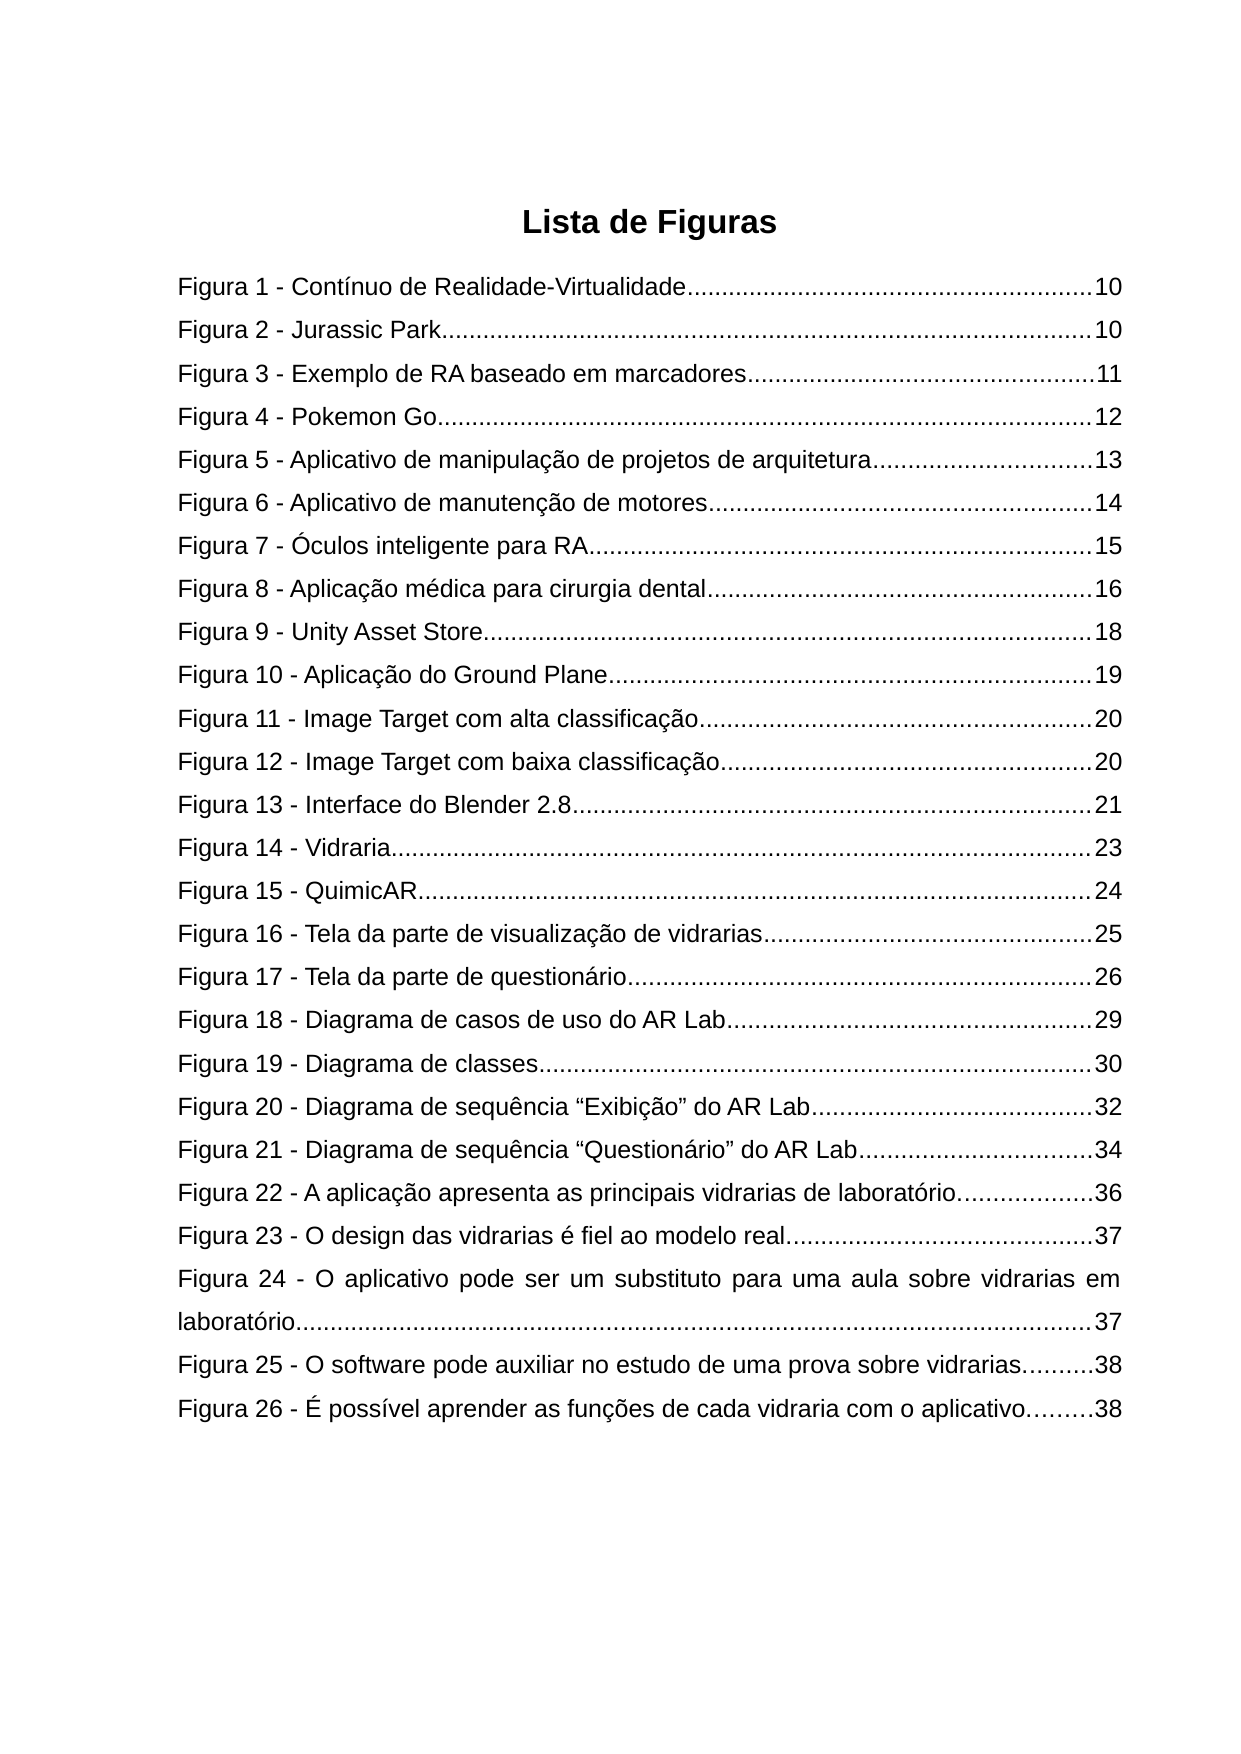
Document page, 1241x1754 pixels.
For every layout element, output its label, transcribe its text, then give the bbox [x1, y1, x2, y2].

text Figura 6 - Aplicativo de manutenção de motores 14 [177, 488, 1122, 517]
text Figura 9 - Unity Asset Store 18 [177, 617, 1122, 646]
text Figura 16 - Tela da parte de visualização de vidrarias 25 [177, 919, 1122, 948]
text Figura 24 - O aplicativo pode ser um substituto para uma aula sobre vidrarias em laboratório. 37 [177, 1264, 1122, 1336]
text Figura 4 - Pokemon Go 12 [177, 402, 1122, 430]
text Figura 7 - Óculos inteligente para RA 15 [177, 531, 1122, 560]
text Figura 19 - Diagrama de classes 30 [177, 1048, 1122, 1077]
text Figura 21 - Diagrama de sequência “Questionário” do AR Lab 34 [177, 1135, 1122, 1163]
text Figura 10 - Aplicação do Ground Plane 19 [177, 660, 1122, 689]
text Figura 2 - Jurassic Park 10 [177, 315, 1122, 344]
text Figura 14 - Vidraria 23 [177, 833, 1122, 862]
text Figura 17 - Tela da parte de questionário 26 [177, 962, 1122, 991]
text Figura 15 - QuimicAR 24 [177, 876, 1122, 905]
text Figura 18 - Diagrama de casos de uso do AR Lab 29 [177, 1005, 1122, 1034]
text Figura 5 - Aplicativo de manipulação de projetos de arquitetura 13 [177, 445, 1122, 473]
text Figura 25 - O software pode auxiliar no estudo de uma prova sobre vidrarias. 38 [177, 1350, 1122, 1379]
text Figura 11 - Image Target com alta classificação 20 [177, 703, 1122, 732]
text Figura 3 - Exemplo de RA baseado em marcadores 11 [177, 358, 1122, 387]
text Figura 1 - Contínuo de Realidade-Virtualidade 10 [177, 272, 1122, 301]
subtitle Lista de Figuras [177, 202, 1122, 241]
text Figura 8 - Aplicação médica para cirurgia dental 16 [177, 574, 1122, 603]
text Figura 26 - É possível aprender as funções de cada vidraria com o aplicativo. 38 [177, 1393, 1122, 1422]
text Figura 20 - Diagrama de sequência “Exibição” do AR Lab 32 [177, 1092, 1122, 1120]
text Figura 13 - Interface do Blender 2.8 21 [177, 790, 1122, 818]
text Figura 22 - A aplicação apresenta as principais vidrarias de laboratório. 36 [177, 1178, 1122, 1207]
text Figura 12 - Image Target com baixa classificação 20 [177, 747, 1122, 775]
text Figura 23 - O design das vidrarias é fiel ao modelo real. 37 [177, 1221, 1122, 1250]
